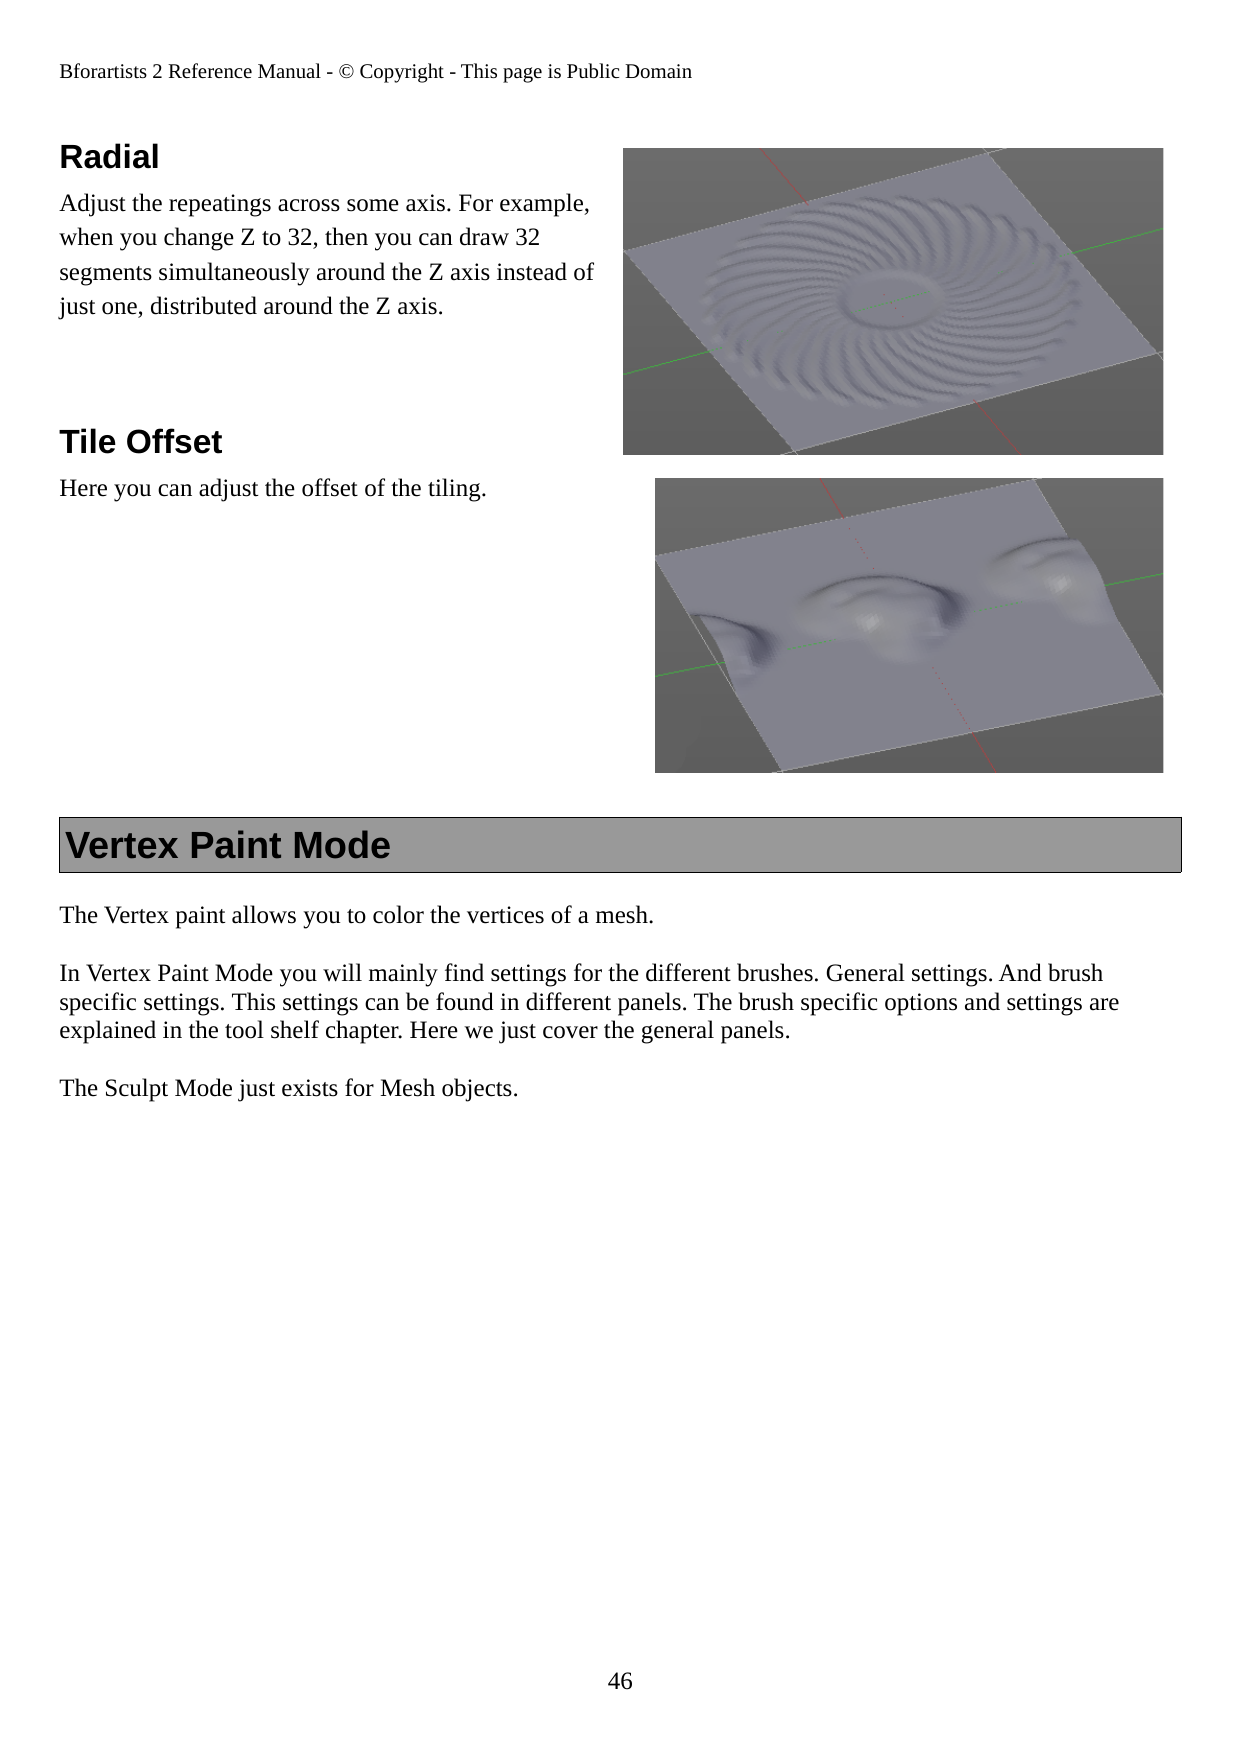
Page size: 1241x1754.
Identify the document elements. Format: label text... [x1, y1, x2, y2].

text The Sculpt Mode just exists for Mesh objects. [59, 1073, 1181, 1102]
picture [655, 478, 1164, 773]
text The Vertex paint allows you to color the vertices of a mesh. [59, 901, 1181, 929]
text In Vertex Paint Mode you will mainly find settings for the different brushes. General settings. And brush specific settings. This settings can be found in different panels. The brush specific options and settings are explained in the tool shelf chapter. Here we just cover the general panels. [59, 958, 1181, 1044]
text Adjust the repeatings across some axis. For example, when you change Z to 32, then you can draw 32 segments simultaneously around the Z axis instead of just one, distributed around the Z axis. [59, 188, 623, 320]
subtitle Tile Offset [59, 422, 1181, 461]
text Here you can adjust the offset of the tiling. [59, 473, 1181, 502]
subtitle Radial [59, 137, 1181, 175]
table_header Vertex Paint Mode [60, 818, 1181, 872]
picture [623, 148, 1164, 455]
